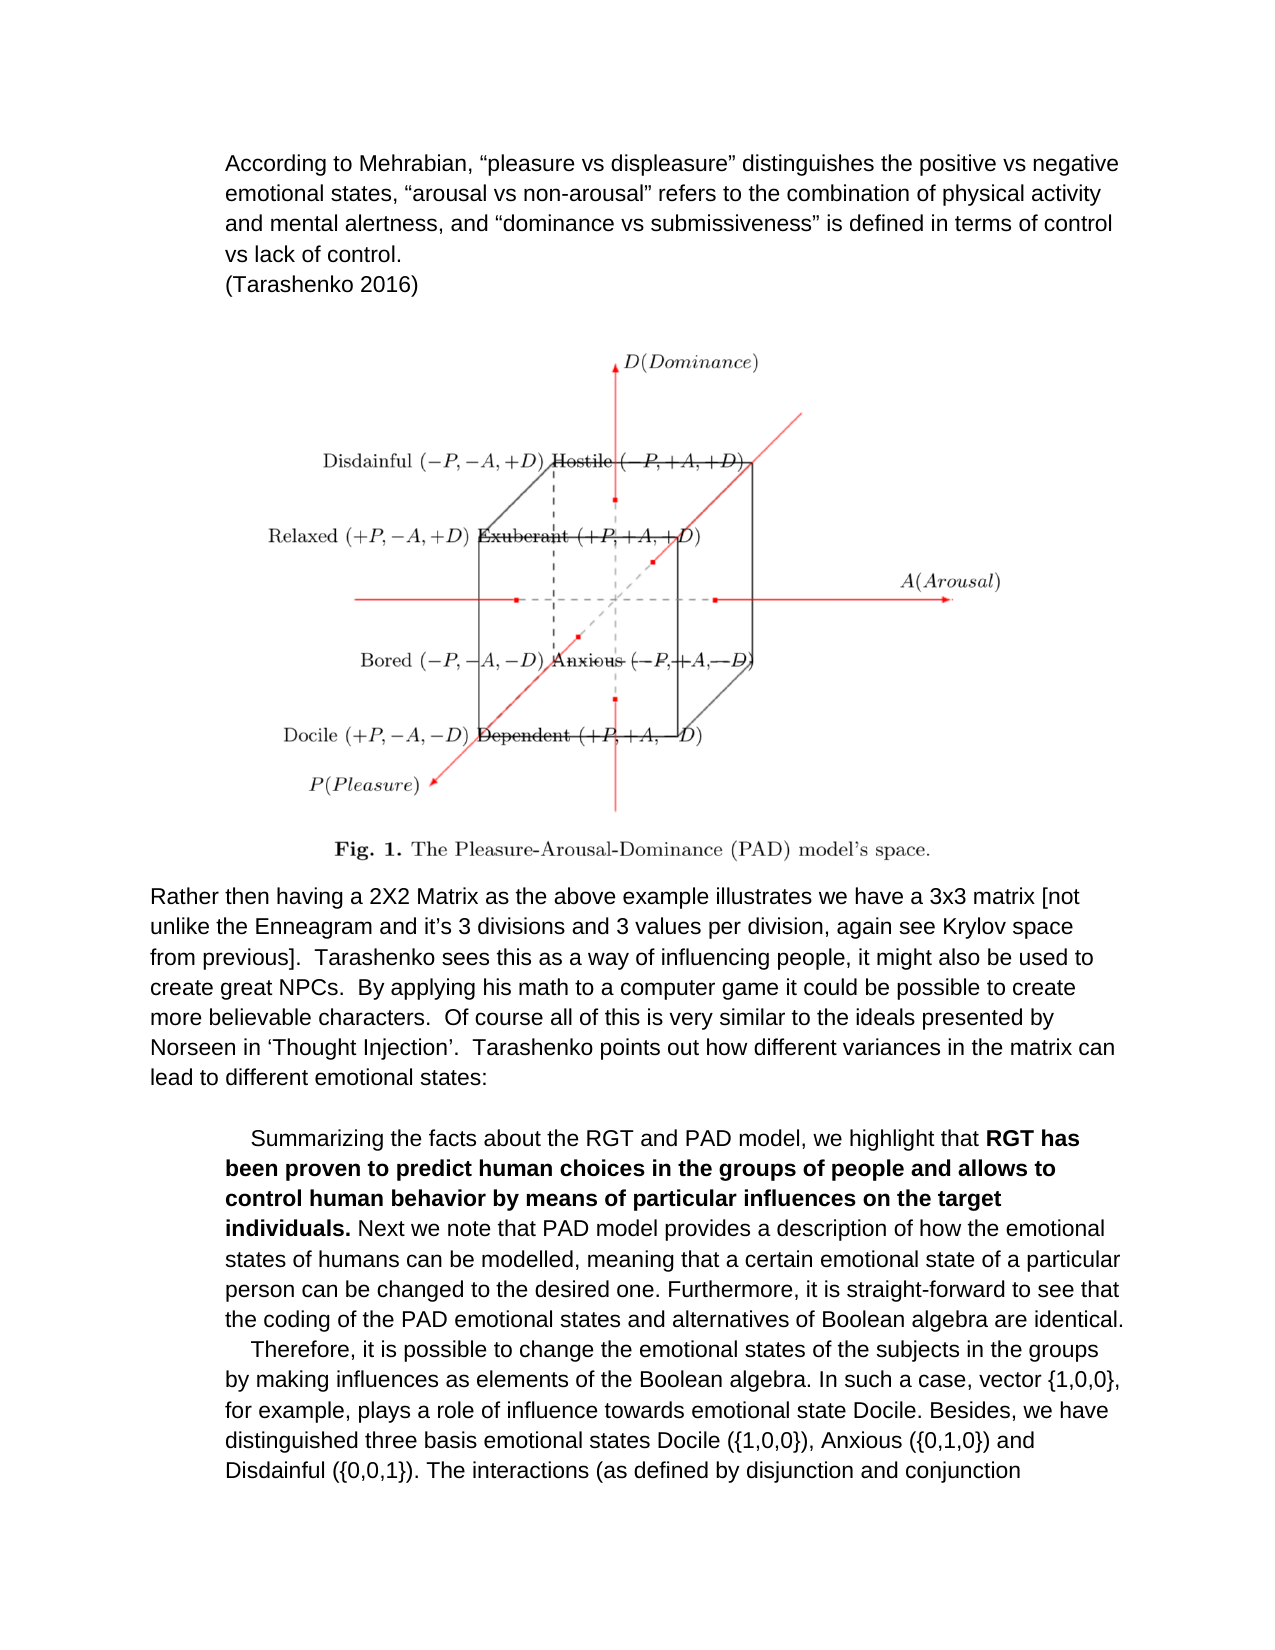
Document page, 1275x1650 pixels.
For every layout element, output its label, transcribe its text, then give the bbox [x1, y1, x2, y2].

picture [150, 331, 1125, 880]
text (Tarashenko 2016) [225, 271, 1125, 297]
text According to Mehrabian, “pleasure vs displeasure” distinguishes the positive vs negative emotional states, “arousal vs non-arousal” refers to the combination of physical activity and mental alertness, and “dominance vs submissiveness” is deﬁned in terms of control vs lack of control. [225, 150, 1125, 267]
text Summarizing the facts about the RGT and PAD model, we highlight that RGT has been proven to predict human choices in the groups of people and allows to control human behavior by means of particular inﬂuences on the target individuals. Next we note that PAD model provides a description of how the emotional states of humans can be modelled, meaning that a certain emotional state of a particular person can be changed to the desired one. Furthermore, it is straight-forward to see that the coding of the PAD emotional states and alternatives of Boolean algebra are identical. [225, 1125, 1125, 1332]
text Therefore, it is possible to change the emotional states of the subjects in the groups by making inﬂuences as elements of the Boolean algebra. In such a case, vector {1,0,0}, for example, plays a role of inﬂuence towards emotional state Docile. Besides, we have distinguished three basis emotional states Docile ({1,0,0}), Anxious ({0,1,0}) and Disdainful ({0,0,1}). The interactions (as deﬁned by disjunction and conjunction [225, 1336, 1125, 1483]
text Rather then having a 2X2 Matrix as the above example illustrates we have a 3x3 matrix [not unlike the Enneagram and it’s 3 divisions and 3 values per division, again see Krylov space from previous]. Tarashenko sees this as a way of influencing people, it might also be used to create great NPCs. By applying his math to a computer game it could be possible to create more believable characters. Of course all of this is very similar to the ideals presented by Norseen in ‘Thought Injection’. Tarashenko points out how different variances in the matrix can lead to different emotional states: [150, 883, 1125, 1091]
